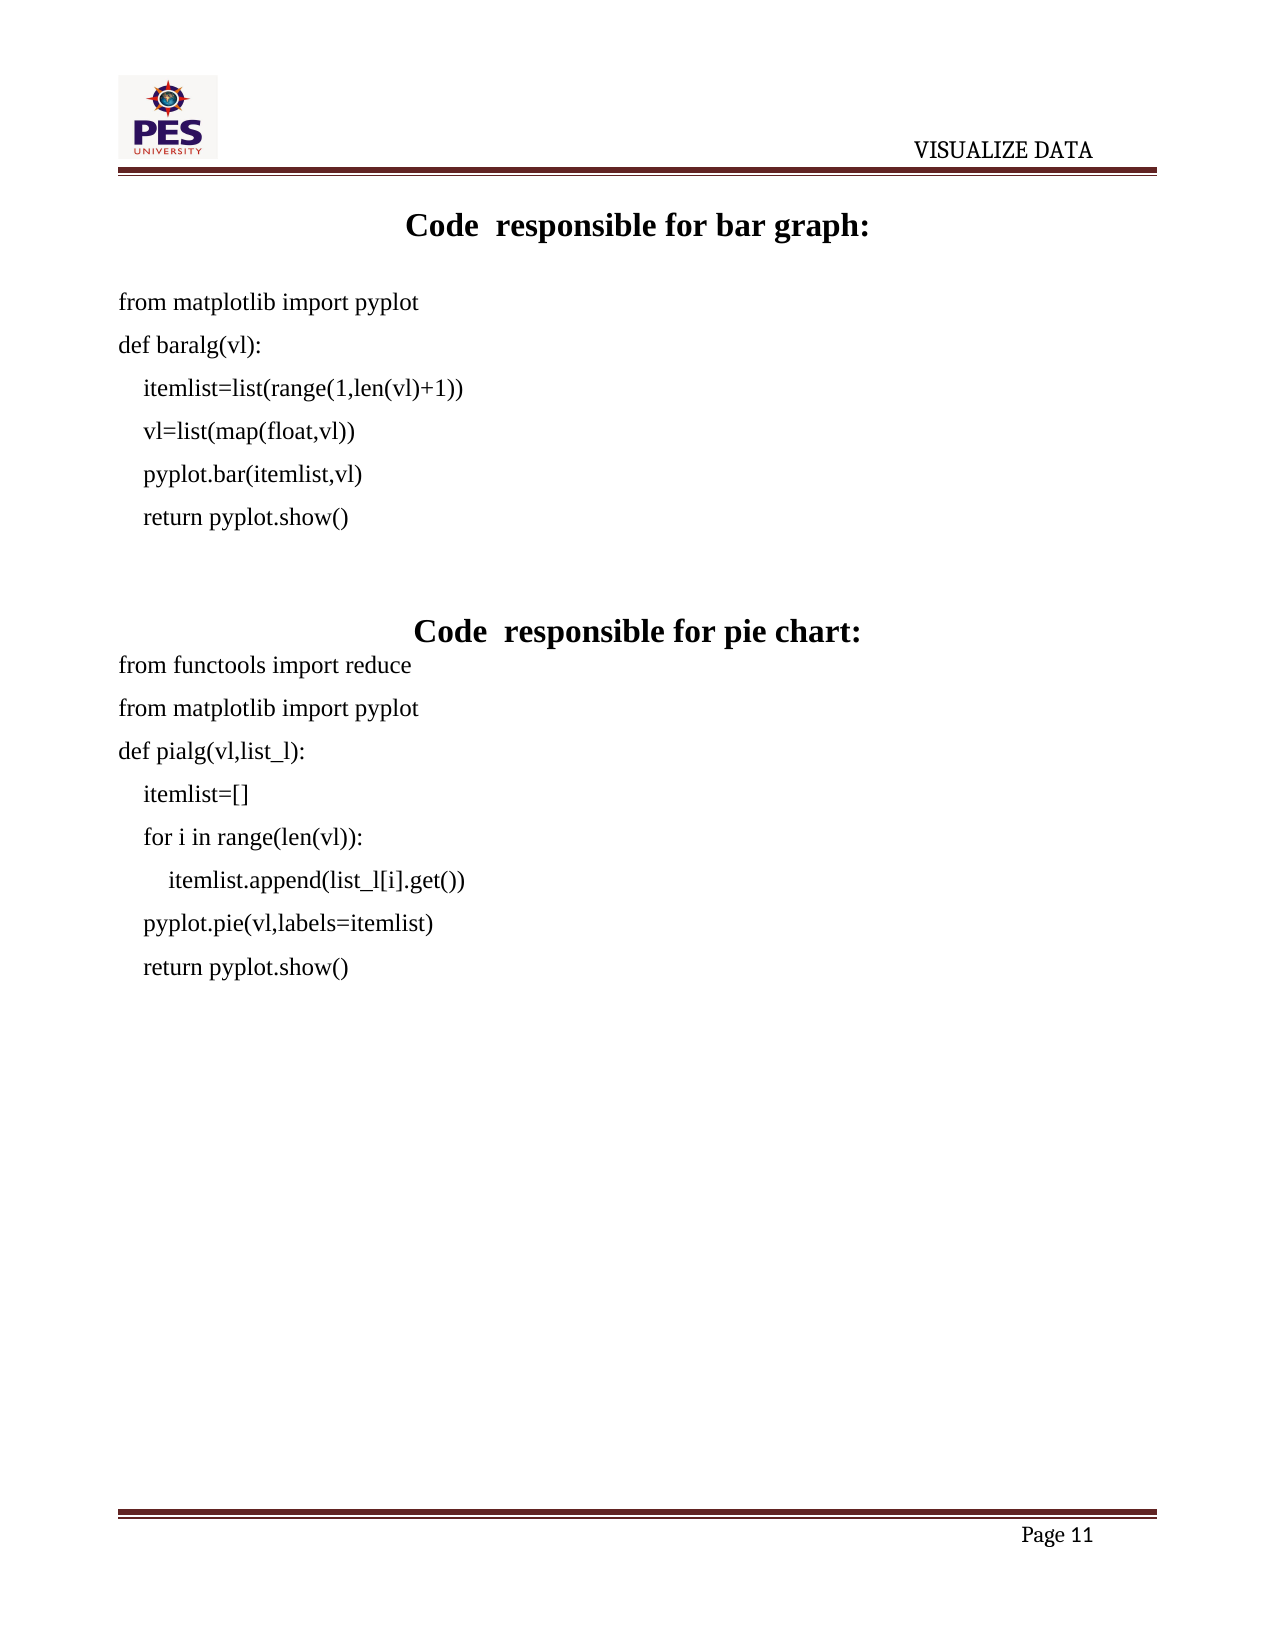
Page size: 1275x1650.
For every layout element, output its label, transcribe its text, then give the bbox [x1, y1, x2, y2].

text from functools import reduce [118, 650, 1157, 678]
text from matplotlib import pyplot [118, 693, 1157, 722]
text pyplot.bar(itemlist,vl) [118, 459, 1157, 488]
text return pyplot.show() [118, 502, 1157, 531]
text Code responsible for pie chart: [118, 611, 1157, 650]
text pyplot.pie(vl,labels=itemlist) [118, 908, 1157, 937]
text vl=list(map(float,vl)) [118, 416, 1157, 445]
text def baralg(vl): [118, 330, 1157, 358]
text from matplotlib import pyplot [118, 287, 1157, 315]
text Code responsible for bar graph: [118, 205, 1157, 243]
text itemlist=list(range(1,len(vl)+1)) [118, 373, 1157, 402]
text itemlist.append(list_l[i].get()) [118, 865, 1157, 894]
text def pialg(vl,list_l): [118, 736, 1157, 765]
text return pyplot.show() [118, 952, 1157, 980]
text itemlist=[] [118, 779, 1157, 808]
picture [118, 75, 218, 159]
text for i in range(len(vl)): [118, 822, 1157, 851]
